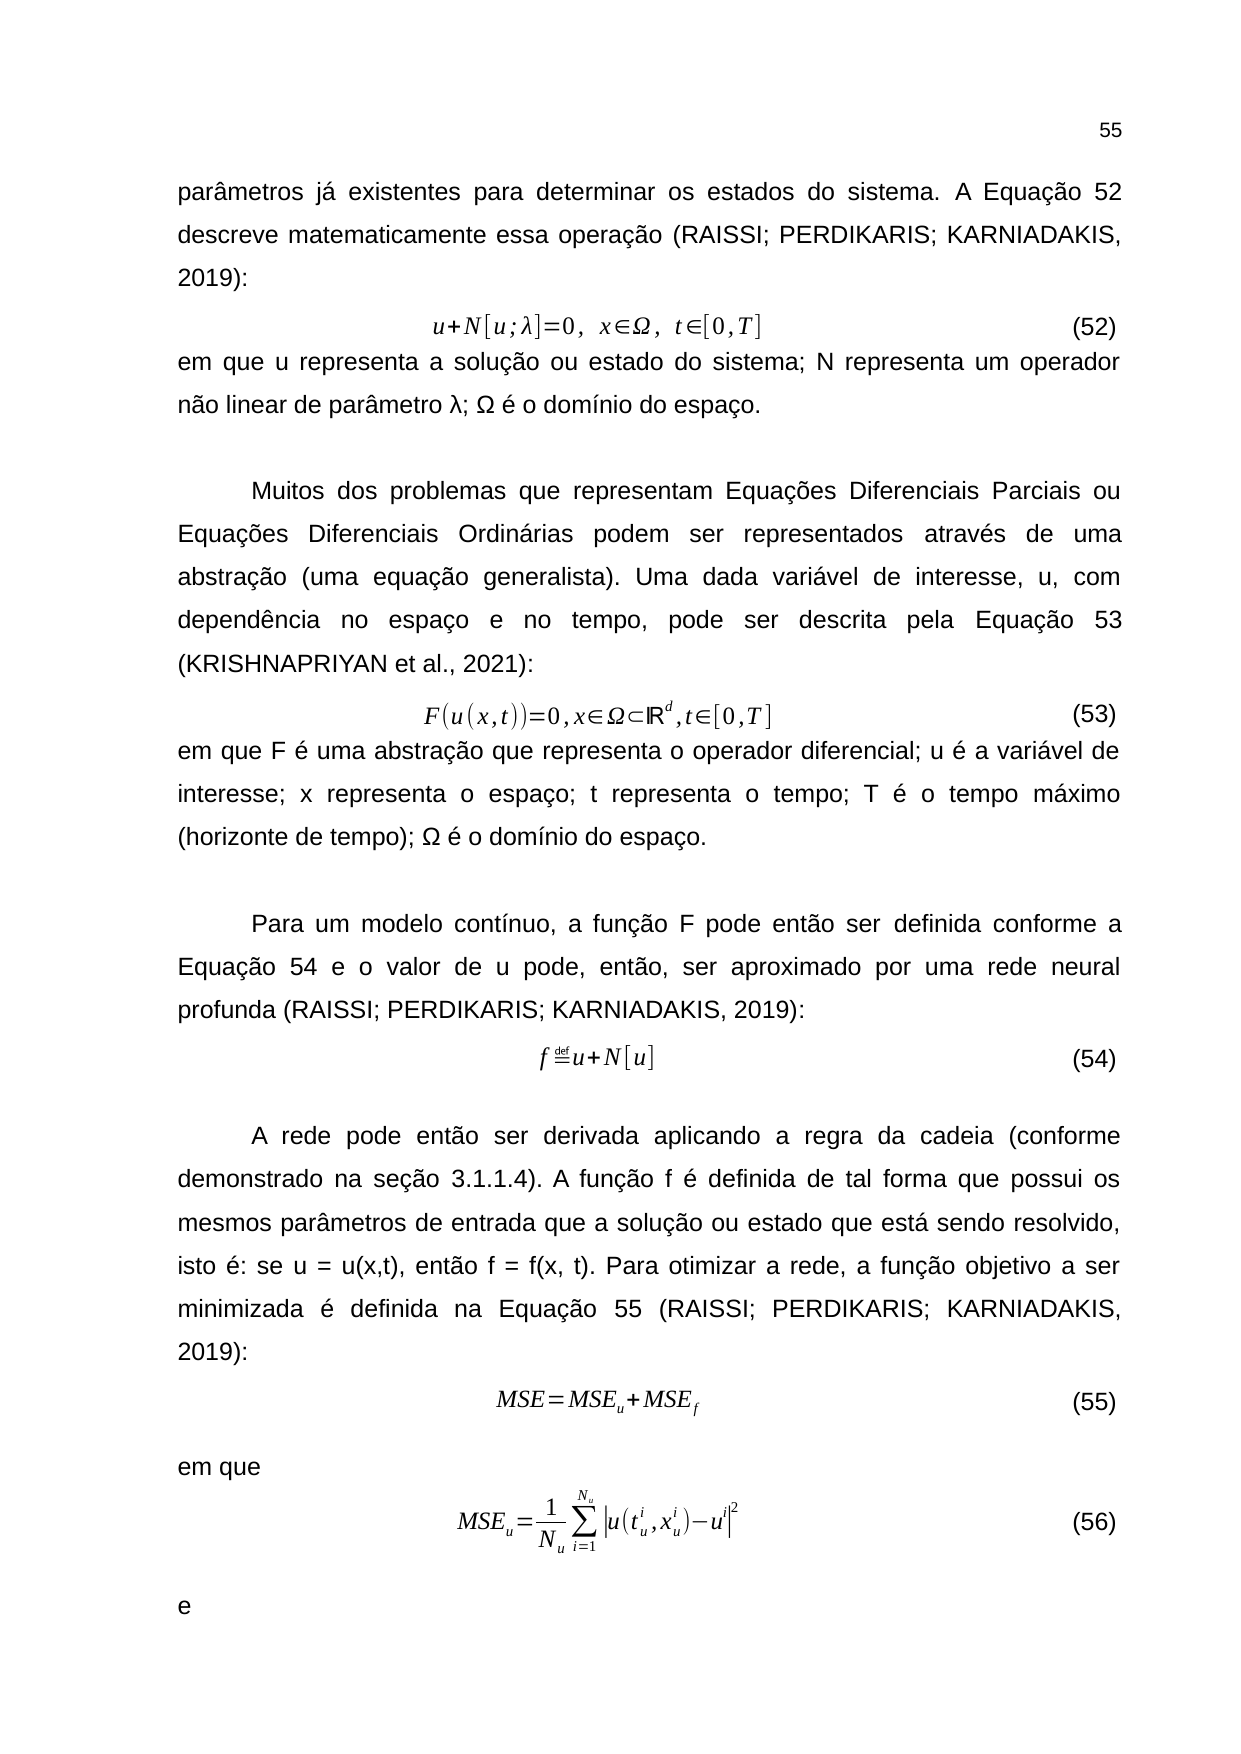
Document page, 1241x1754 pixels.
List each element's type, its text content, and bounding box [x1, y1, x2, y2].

text e [177, 1591, 1122, 1619]
text em que [177, 1452, 1122, 1480]
table_header (55) [1017, 1380, 1122, 1423]
text em que u representa a solução ou estado do sistema; N representa um operador não linear de parâmetro λ; Ω é o domínio do espaço. [177, 347, 1122, 418]
table_header [177, 692, 1017, 736]
table_header [177, 306, 1017, 347]
table_header (53) [1017, 692, 1122, 736]
text Muitos dos problemas que representam Equações Diferenciais Parciais ou Equações Diferenciais Ordinárias podem ser representados através de uma abstração (uma equação generalista). Uma dada variável de interesse, u, com dependência no espaço e no tempo, pode ser descrita pela Equação 53 (KRISHNAPRIYAN et al., 2021): [177, 476, 1122, 677]
text parâmetros já existentes para determinar os estados do sistema. A Equação 52 descreve matematicamente essa operação (RAISSI; PERDIKARIS; KARNIADAKIS, 2019): [177, 177, 1122, 292]
table_header (52) [1017, 306, 1122, 347]
text em que F é uma abstração que representa o operador diferencial; u é a variável de interesse; x representa o espaço; t representa o tempo; T é o tempo máximo (horizonte de tempo); Ω é o domínio do espaço. [177, 736, 1122, 851]
table_header (56) [1017, 1480, 1122, 1562]
text A rede pode então ser derivada aplicando a regra da cadeia (conforme demonstrado na seção 3.1.1.4). A função f é definida de tal forma que possui os mesmos parâmetros de entrada que a solução ou estado que está sendo resolvido, isto é: se u = u(x,t), então f = f(x, t). Para otimizar a rede, a função objetivo a ser minimizada é definida na Equação 55 (RAISSI; PERDIKARIS; KARNIADAKIS, 2019): [177, 1121, 1122, 1366]
table_header [177, 1480, 1017, 1562]
table_header (54) [1017, 1038, 1122, 1078]
table_header [177, 1038, 1017, 1078]
table_header [177, 1380, 1017, 1423]
text Para um modelo contínuo, a função F pode então ser definida conforme a Equação 54 e o valor de u pode, então, ser aproximado por uma rede neural profunda (RAISSI; PERDIKARIS; KARNIADAKIS, 2019): [177, 908, 1122, 1023]
